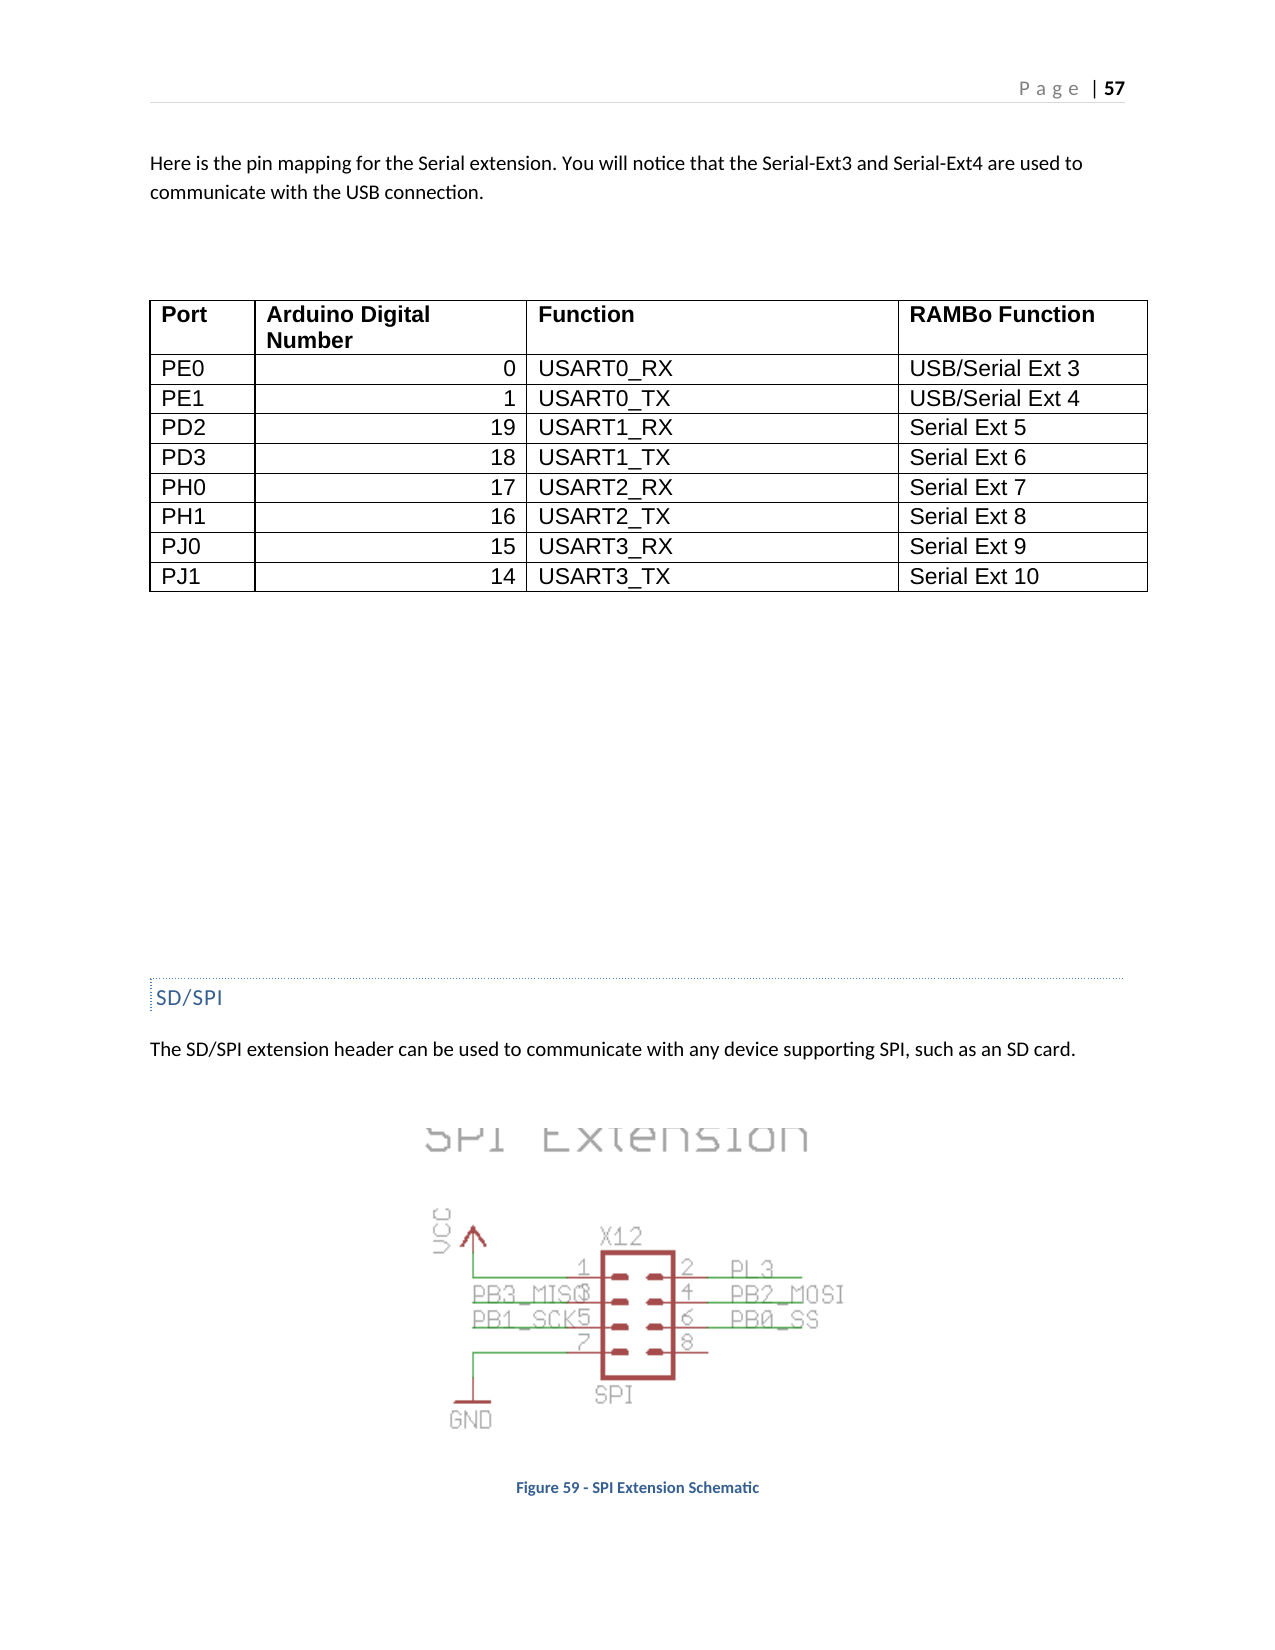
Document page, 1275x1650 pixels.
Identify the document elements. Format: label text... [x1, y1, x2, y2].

table_header Arduino Digital Number [256, 301, 526, 354]
table_cell Serial Ext 5 [899, 414, 1147, 443]
table_cell PH0 [151, 474, 254, 502]
table_cell PE1 [151, 385, 254, 413]
table_cell Serial Ext 7 [899, 474, 1147, 502]
table_cell USART0_RX [527, 355, 898, 383]
text Figure 59 - SPI Extension Schematic [150, 1478, 1125, 1498]
table_cell USART2_RX [527, 474, 898, 502]
table_header Function [527, 301, 898, 354]
table_cell USART2_TX [527, 503, 898, 532]
table_header RAMBo Function [899, 301, 1147, 354]
table_cell USART3_TX [527, 563, 898, 591]
table_cell 0 [256, 355, 526, 383]
table_cell Serial Ext 8 [899, 503, 1147, 532]
table_cell USB/Serial Ext 3 [899, 355, 1147, 383]
table_cell USB/Serial Ext 4 [899, 385, 1147, 413]
table_cell 14 [256, 563, 526, 591]
table_cell USART3_RX [527, 533, 898, 562]
table_header Port [151, 301, 254, 354]
table_cell PJ0 [151, 533, 254, 562]
table_cell PJ1 [151, 563, 254, 591]
table_cell 17 [256, 474, 526, 502]
subtitle SD/SPI [150, 978, 1125, 1011]
table_cell 19 [256, 414, 526, 443]
table_cell 15 [256, 533, 526, 562]
table_cell Serial Ext 10 [899, 563, 1147, 591]
table_cell PE0 [151, 355, 254, 383]
text The SD/SPI extension header can be used to communicate with any device supporting SPI, such as an SD card. [150, 1036, 1125, 1062]
table_cell USART0_TX [527, 385, 898, 413]
text Here is the pin mapping for the Serial extension. You will notice that the Serial-Ext3 and Serial-Ext4 are used to communicate with the USB connection. [150, 150, 1125, 204]
table_cell Serial Ext 6 [899, 444, 1147, 472]
table_cell 18 [256, 444, 526, 472]
table_cell 16 [256, 503, 526, 532]
table_cell 1 [256, 385, 526, 413]
table_cell USART1_TX [527, 444, 898, 472]
table_cell PD2 [151, 414, 254, 443]
table_cell PD3 [151, 444, 254, 472]
table_cell Serial Ext 9 [899, 533, 1147, 562]
table_cell PH1 [151, 503, 254, 532]
table_cell USART1_RX [527, 414, 898, 443]
